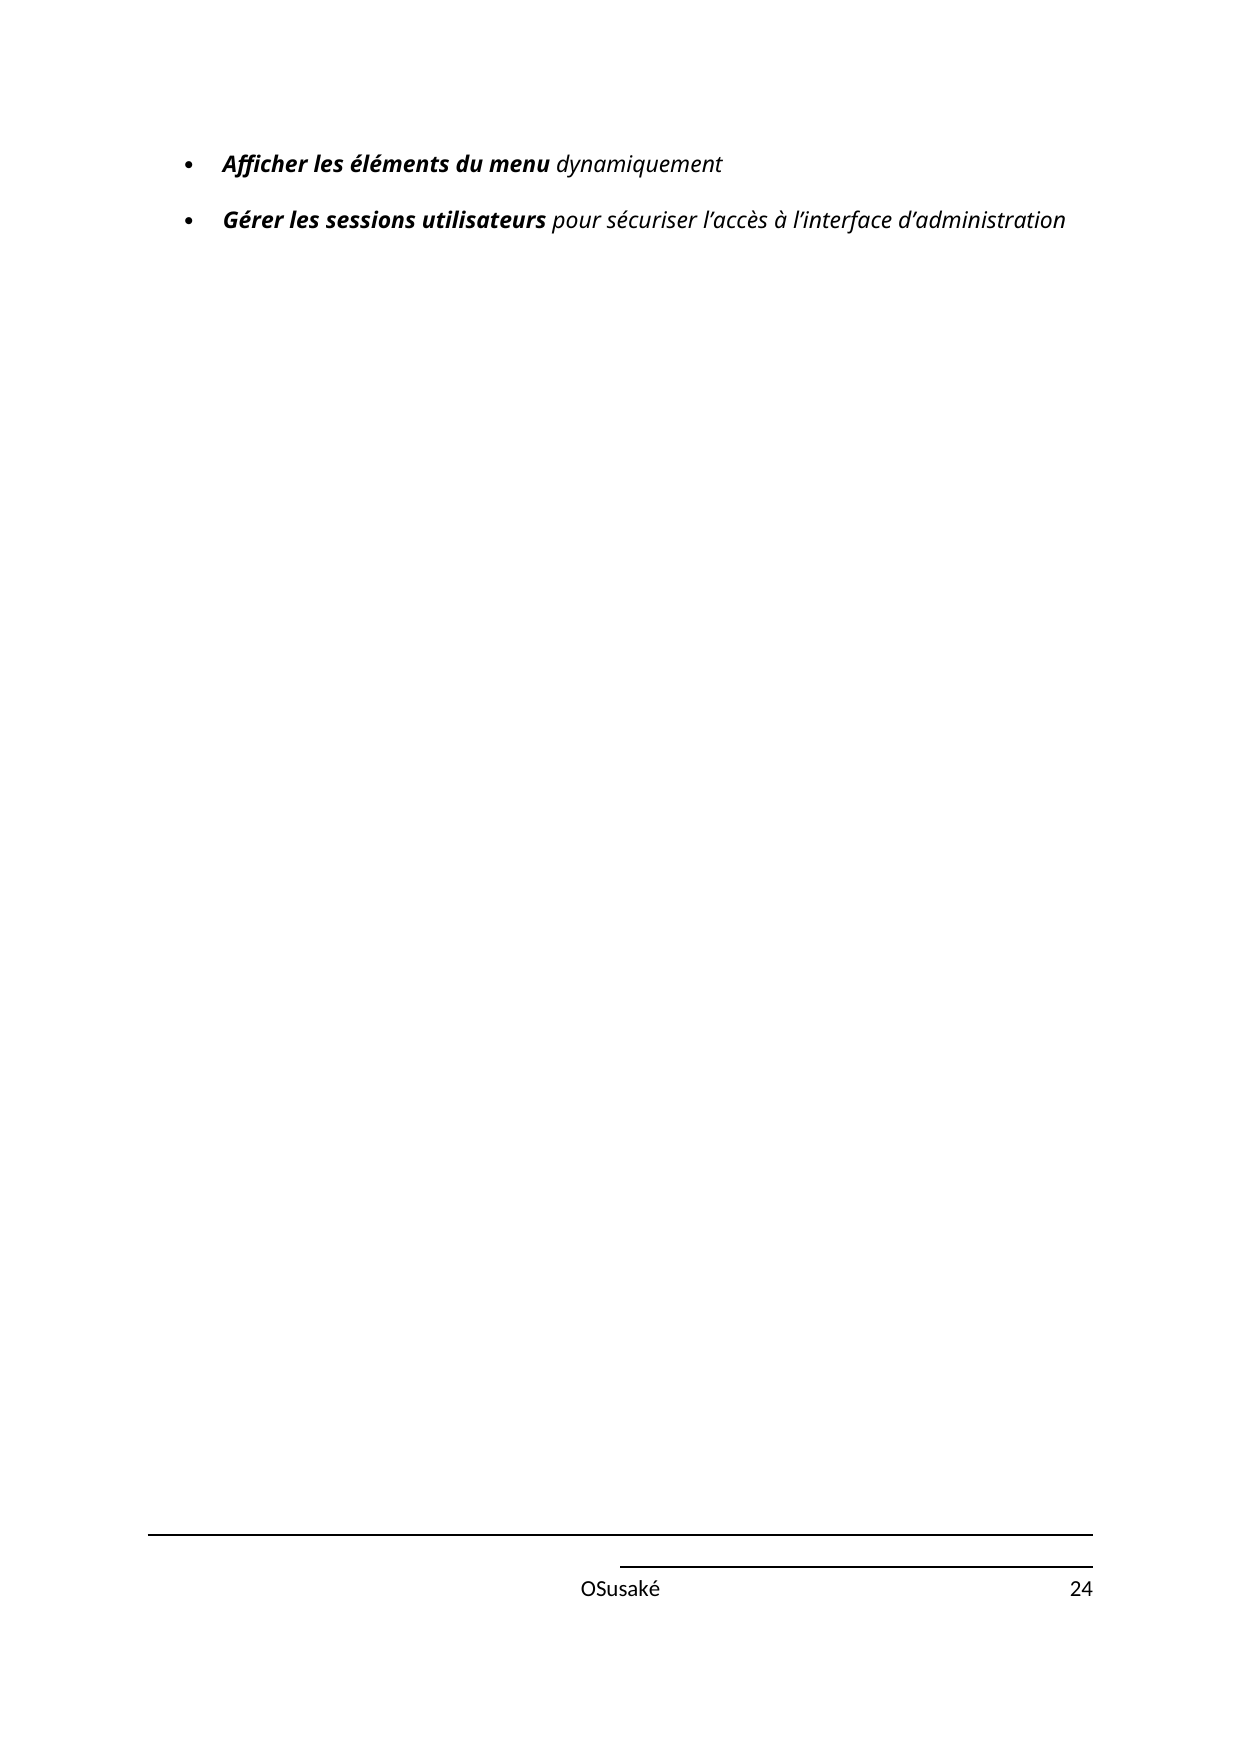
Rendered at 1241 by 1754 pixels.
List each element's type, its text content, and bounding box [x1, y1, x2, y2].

list Afficher les éléments du menu dynamiquement [185, 148, 1093, 179]
list Gérer les sessions utilisateurs pour sécuriser l’accès à l’interface d’administration [185, 204, 1093, 236]
